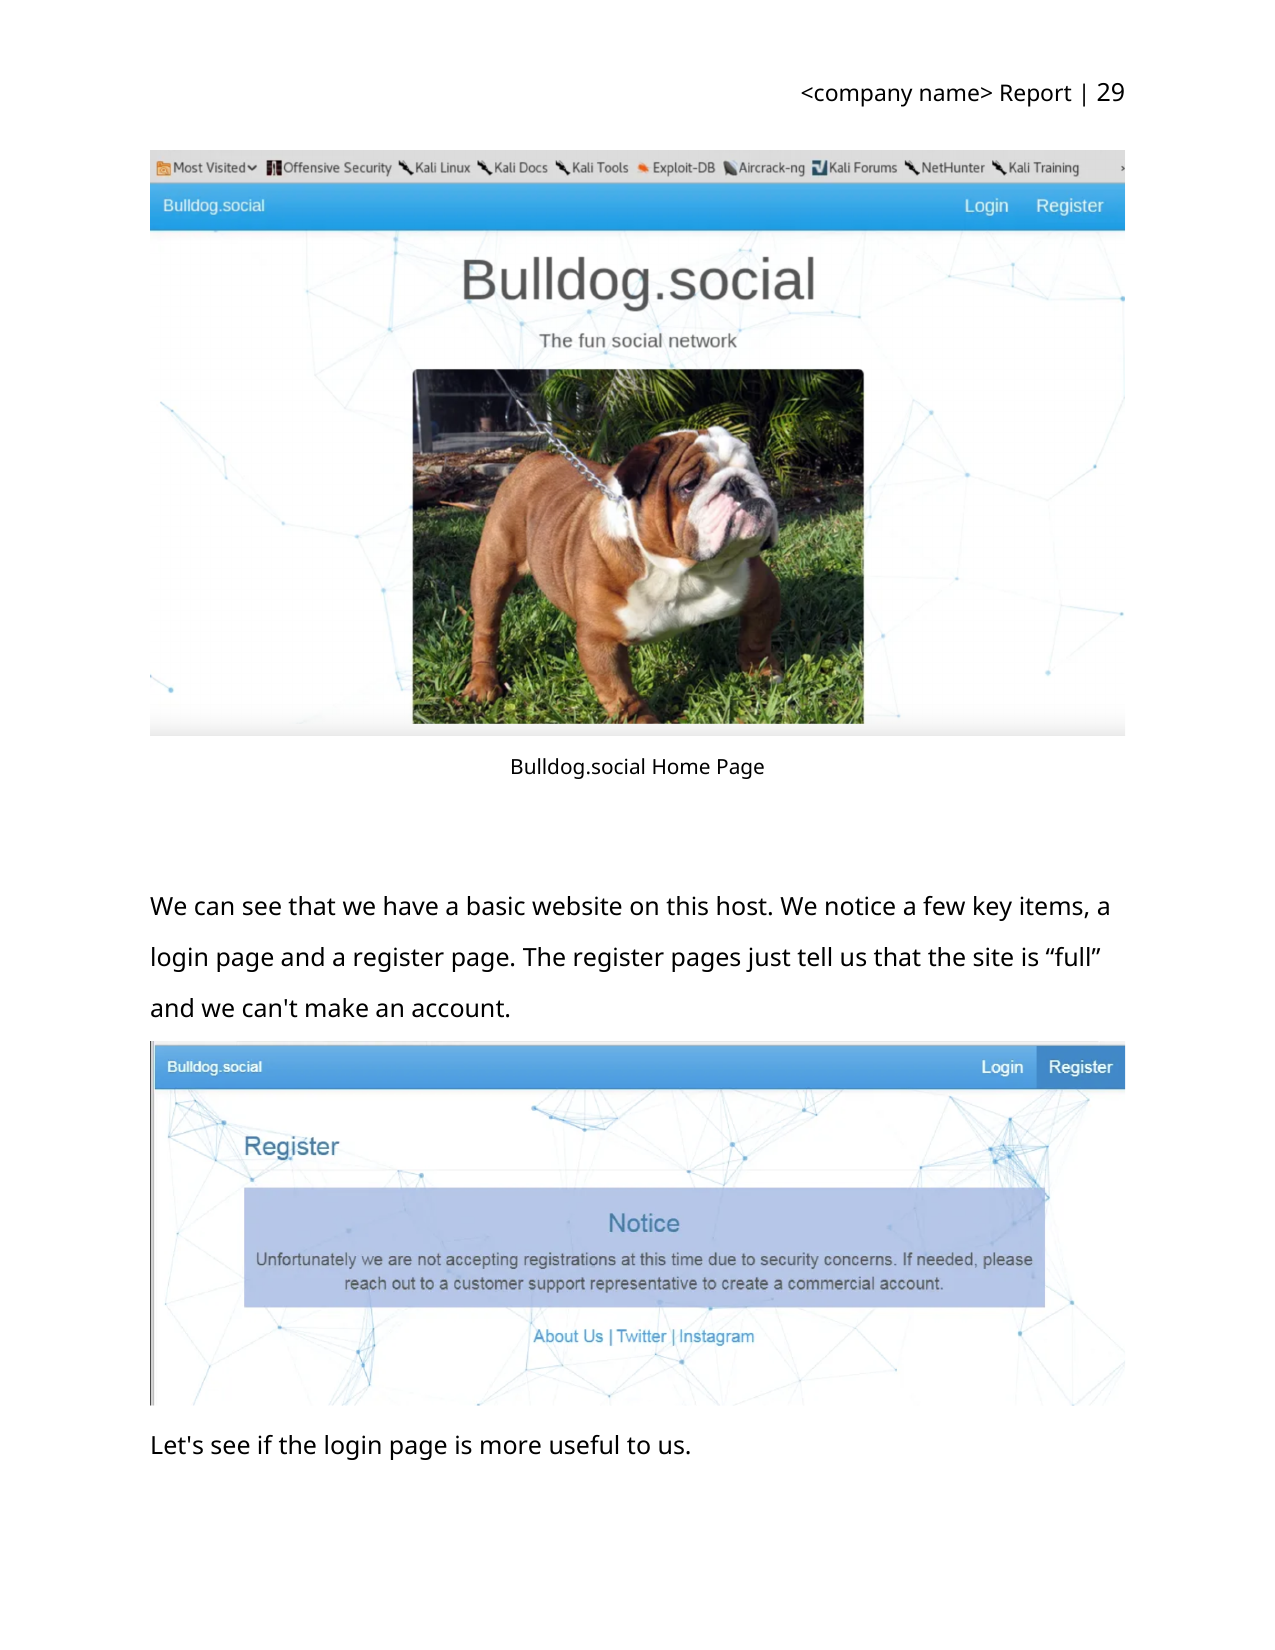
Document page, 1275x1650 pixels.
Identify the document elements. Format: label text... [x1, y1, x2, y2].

picture [150, 1041, 1125, 1411]
text We can see that we have a basic website on this host. We notice a few key items, a login page and a register page. The register pages just tell us that the site is “full” and we can't make an account. [150, 889, 1125, 1025]
text Let's see if the login page is more useful to us. [150, 1427, 1125, 1462]
picture [150, 150, 1125, 736]
text Bulldog.social Home Page [150, 752, 1125, 781]
